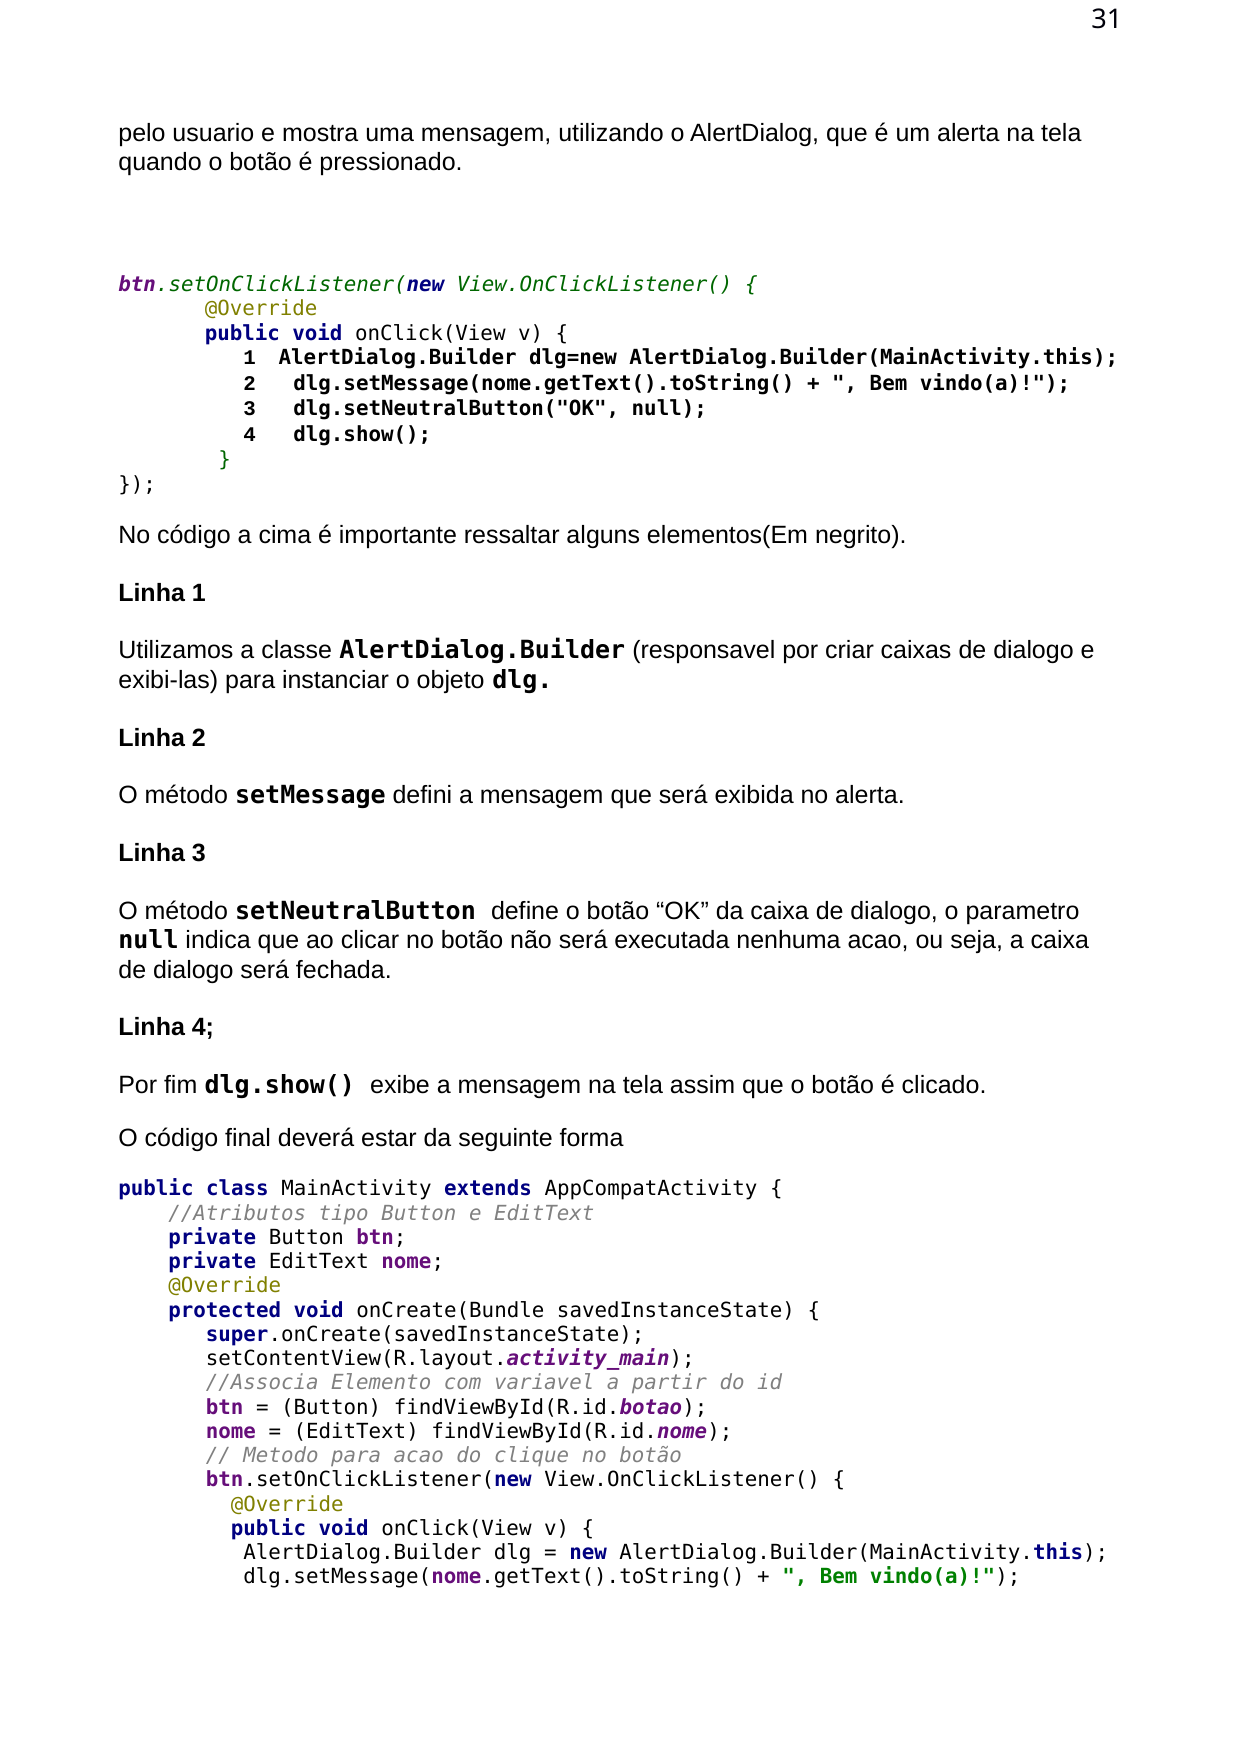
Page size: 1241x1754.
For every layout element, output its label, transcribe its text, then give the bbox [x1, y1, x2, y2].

text @Override [118, 1273, 1122, 1298]
text 3 dlg.setNeutralButton("OK", null); [118, 396, 1122, 422]
text O método setNeutralButton define o botão “OK” da caixa de dialogo, o parametro null indica que ao clicar no botão não será executada nenhuma acao, ou seja, a caixa de dialogo será fechada. [118, 896, 1122, 983]
text AlertDialog.Builder dlg = new AlertDialog.Builder(MainActivity.this); [118, 1540, 1122, 1564]
text private EditText nome; [118, 1249, 1122, 1273]
text public void onClick(View v) { [118, 1516, 1122, 1540]
text private Button btn; [118, 1225, 1122, 1249]
text Linha 4; [118, 1012, 1122, 1041]
text Linha 1 [118, 578, 1122, 606]
text protected void onCreate(Bundle savedInstanceState) { [118, 1298, 1122, 1322]
text }); [118, 472, 1122, 496]
text public void onClick(View v) { [118, 321, 1122, 345]
text setContentView(R.layout.activity_main); [118, 1346, 1122, 1370]
text Linha 2 [118, 723, 1122, 751]
text //Associa Elemento com variavel a partir do id [118, 1370, 1122, 1395]
text 4 dlg.show(); [118, 422, 1122, 447]
text 1 AlertDialog.Builder dlg=new AlertDialog.Builder(MainActivity.this); [118, 345, 1122, 371]
text Linha 3 [118, 838, 1122, 867]
text btn.setOnClickListener(new View.OnClickListener() { [118, 1467, 1122, 1492]
text btn = (Button) findViewById(R.id.botao); [118, 1395, 1122, 1419]
text dlg.setMessage(nome.getText().toString() + ", Bem vindo(a)!"); [118, 1564, 1122, 1589]
text Por fim dlg.show() exibe a mensagem na tela assim que o botão é clicado. [118, 1069, 1122, 1099]
text //Atributos tipo Button e EditText [118, 1201, 1122, 1225]
text nome = (EditText) findViewById(R.id.nome); [118, 1419, 1122, 1443]
text O método setMessage defini a mensagem que será exibida no alerta. [118, 780, 1122, 809]
text O código final deverá estar da seguinte forma [118, 1123, 1122, 1152]
text } [118, 447, 1122, 472]
text // Metodo para acao do clique no botão [118, 1443, 1122, 1467]
text super.onCreate(savedInstanceState); [118, 1322, 1122, 1346]
text 2 dlg.setMessage(nome.getText().toString() + ", Bem vindo(a)!"); [118, 371, 1122, 396]
text pelo usuario e mostra uma mensagem, utilizando o AlertDialog, que é um alerta na tela quando o botão é pressionado. [118, 118, 1122, 176]
text btn.setOnClickListener(new View.OnClickListener() { [118, 272, 1122, 296]
text public class MainActivity extends AppCompatActivity { [118, 1176, 1122, 1201]
text @Override [118, 1492, 1122, 1516]
text @Override [118, 296, 1122, 321]
text Utilizamos a classe AlertDialog.Builder (responsavel por criar caixas de dialogo e exibi-las) para instanciar o objeto dlg. [118, 635, 1122, 694]
text No código a cima é importante ressaltar alguns elementos(Em negrito). [118, 520, 1122, 549]
